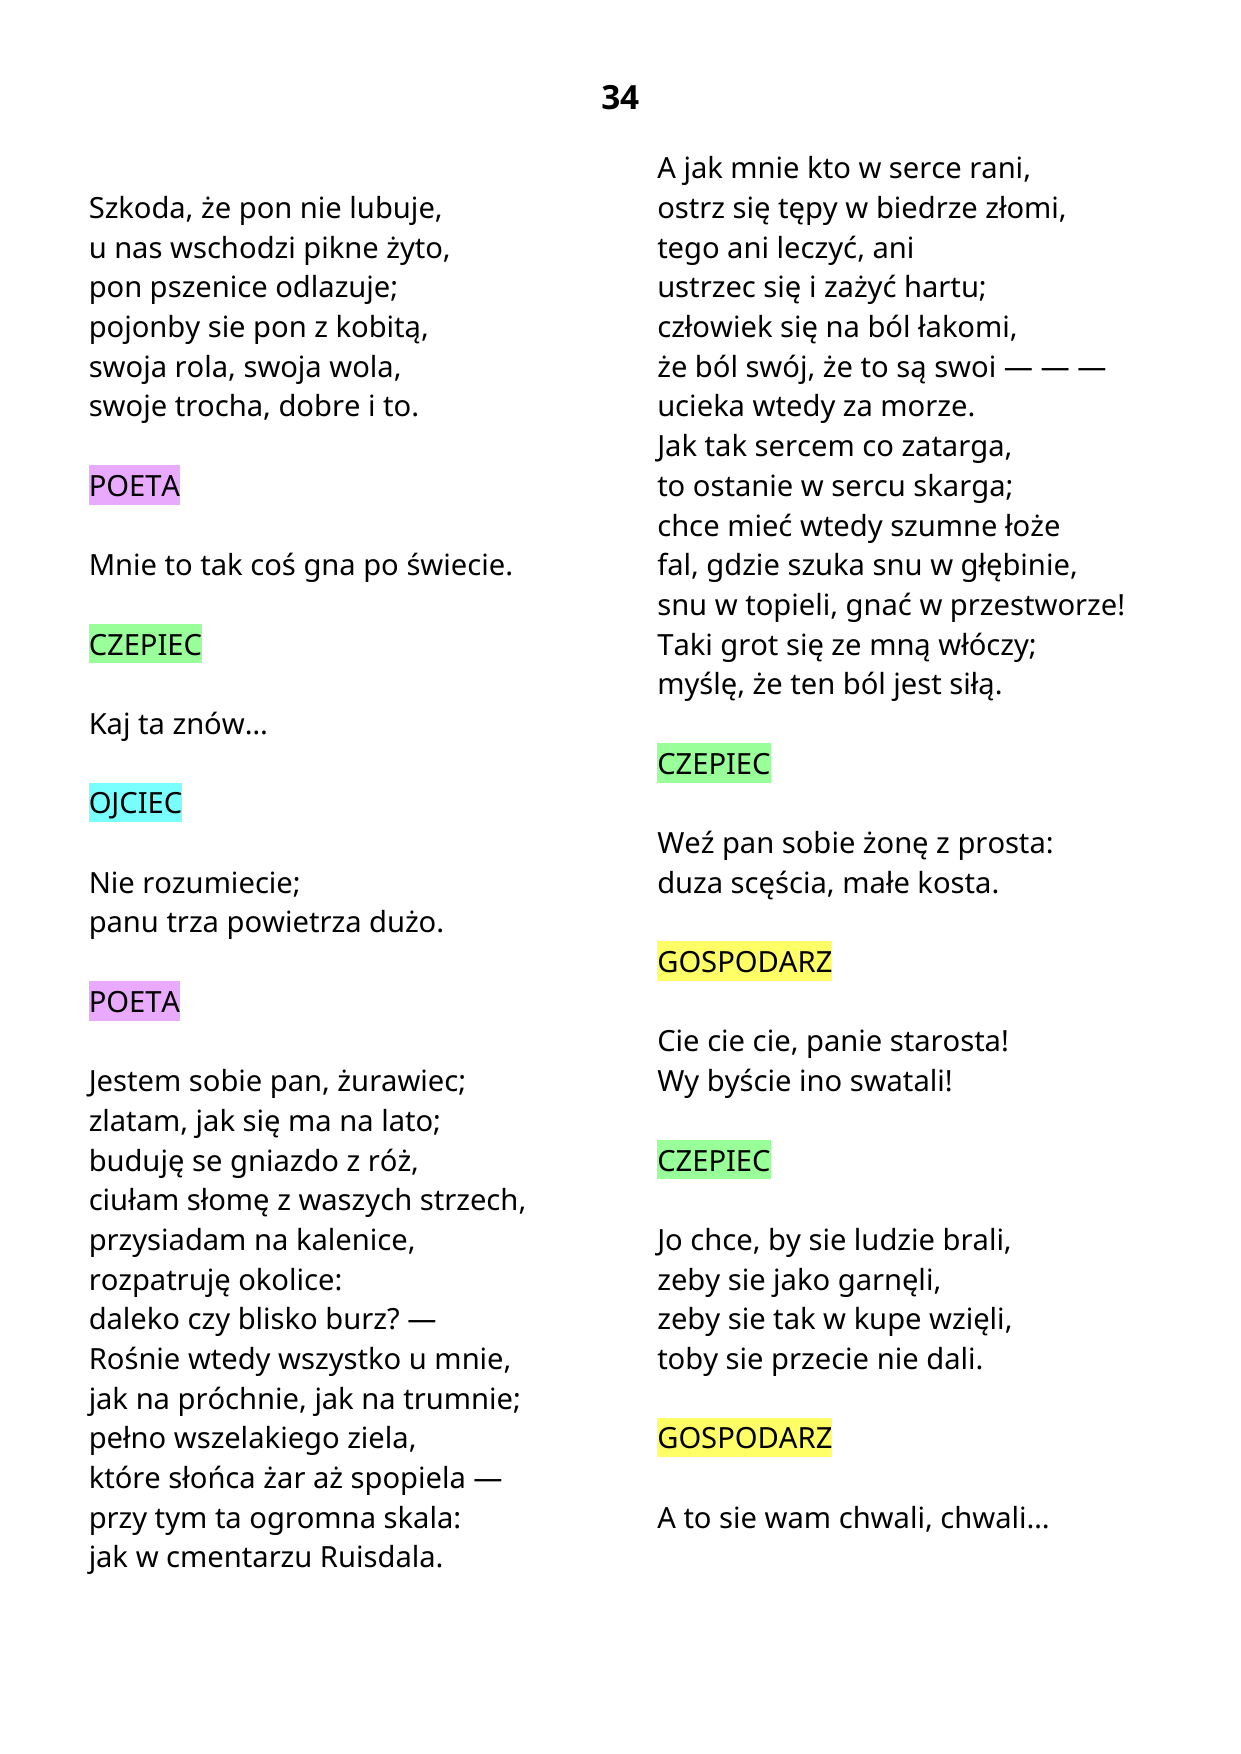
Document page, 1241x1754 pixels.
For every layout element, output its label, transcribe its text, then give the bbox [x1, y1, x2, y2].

text zeby sie tak w kupe wzięli, [657, 1298, 1152, 1338]
text POETA [88, 465, 583, 505]
text buduję se gniazdo z róż, [88, 1140, 583, 1179]
text Weź pan sobie żonę z prosta: [657, 822, 1152, 862]
text A to sie wam chwali, chwali… [657, 1497, 1152, 1537]
text pon pszenice odlazuje; [88, 267, 583, 306]
text GOSPODARZ [657, 941, 1152, 981]
text Rośnie wtedy wszystko u mnie, [88, 1338, 583, 1378]
text CZEPIEC [657, 743, 1152, 783]
text pojonby sie pon z kobitą, [88, 306, 583, 346]
text że ból swój, że to są swoi — — — [657, 346, 1152, 386]
text rozpatruję okolice: [88, 1259, 583, 1298]
text ucieka wtedy za morze. [657, 386, 1152, 425]
text jak na próchnie, jak na trumnie; [88, 1378, 583, 1418]
text snu w topieli, gnać w przestworze! [657, 584, 1152, 624]
text fal, gdzie szuka snu w głębinie, [657, 544, 1152, 584]
text które słońca żar aż spopiela — [88, 1457, 583, 1497]
text ostrz się tępy w biedrze złomi, [657, 187, 1152, 227]
text tego ani leczyć, ani [657, 227, 1152, 267]
text Jestem sobie pan, żurawiec; [88, 1060, 583, 1100]
text panu trza powietrza dużo. [88, 902, 583, 941]
text toby sie przecie nie dali. [657, 1338, 1152, 1378]
text swoje trocha, dobre i to. [88, 386, 583, 425]
text daleko czy blisko burz? — [88, 1298, 583, 1338]
text OJCIEC [88, 783, 583, 822]
text ciułam słomę z waszych strzech, [88, 1179, 583, 1219]
text pełno wszelakiego ziela, [88, 1418, 583, 1457]
text ustrzec się i zażyć hartu; [657, 267, 1152, 306]
text swoja rola, swoja wola, [88, 346, 583, 386]
text CZEPIEC [88, 624, 583, 663]
text A jak mnie kto w serce rani, [657, 148, 1152, 187]
text chce mieć wtedy szumne łoże [657, 505, 1152, 544]
text u nas wschodzi pikne żyto, [88, 227, 583, 267]
text GOSPODARZ [657, 1418, 1152, 1457]
text Jak tak sercem co zatarga, [657, 425, 1152, 465]
text zlatam, jak się ma na lato; [88, 1100, 583, 1140]
text Nie rozumiecie; [88, 862, 583, 902]
text CZEPIEC [657, 1140, 1152, 1179]
text przysiadam na kalenice, [88, 1219, 583, 1259]
text przy tym ta ogromna skala: [88, 1497, 583, 1537]
text człowiek się na ból łakomi, [657, 306, 1152, 346]
text to ostanie w sercu skarga; [657, 465, 1152, 505]
text myślę, że ten ból jest siłą. [657, 663, 1152, 703]
text Jo chce, by sie ludzie brali, [657, 1219, 1152, 1259]
text jak w cmentarzu Ruisdala. [88, 1537, 583, 1576]
text duza scęścia, małe kosta. [657, 862, 1152, 902]
text Szkoda, że pon nie lubuje, [88, 187, 583, 227]
text Taki grot się ze mną włóczy; [657, 624, 1152, 663]
text POETA [88, 981, 583, 1021]
text Cie cie cie, panie starosta! [657, 1021, 1152, 1060]
text Wy byście ino swatali! [657, 1060, 1152, 1100]
text Mnie to tak coś gna po świecie. [88, 544, 583, 584]
text zeby sie jako garnęli, [657, 1259, 1152, 1298]
text Kaj ta znów… [88, 703, 583, 743]
